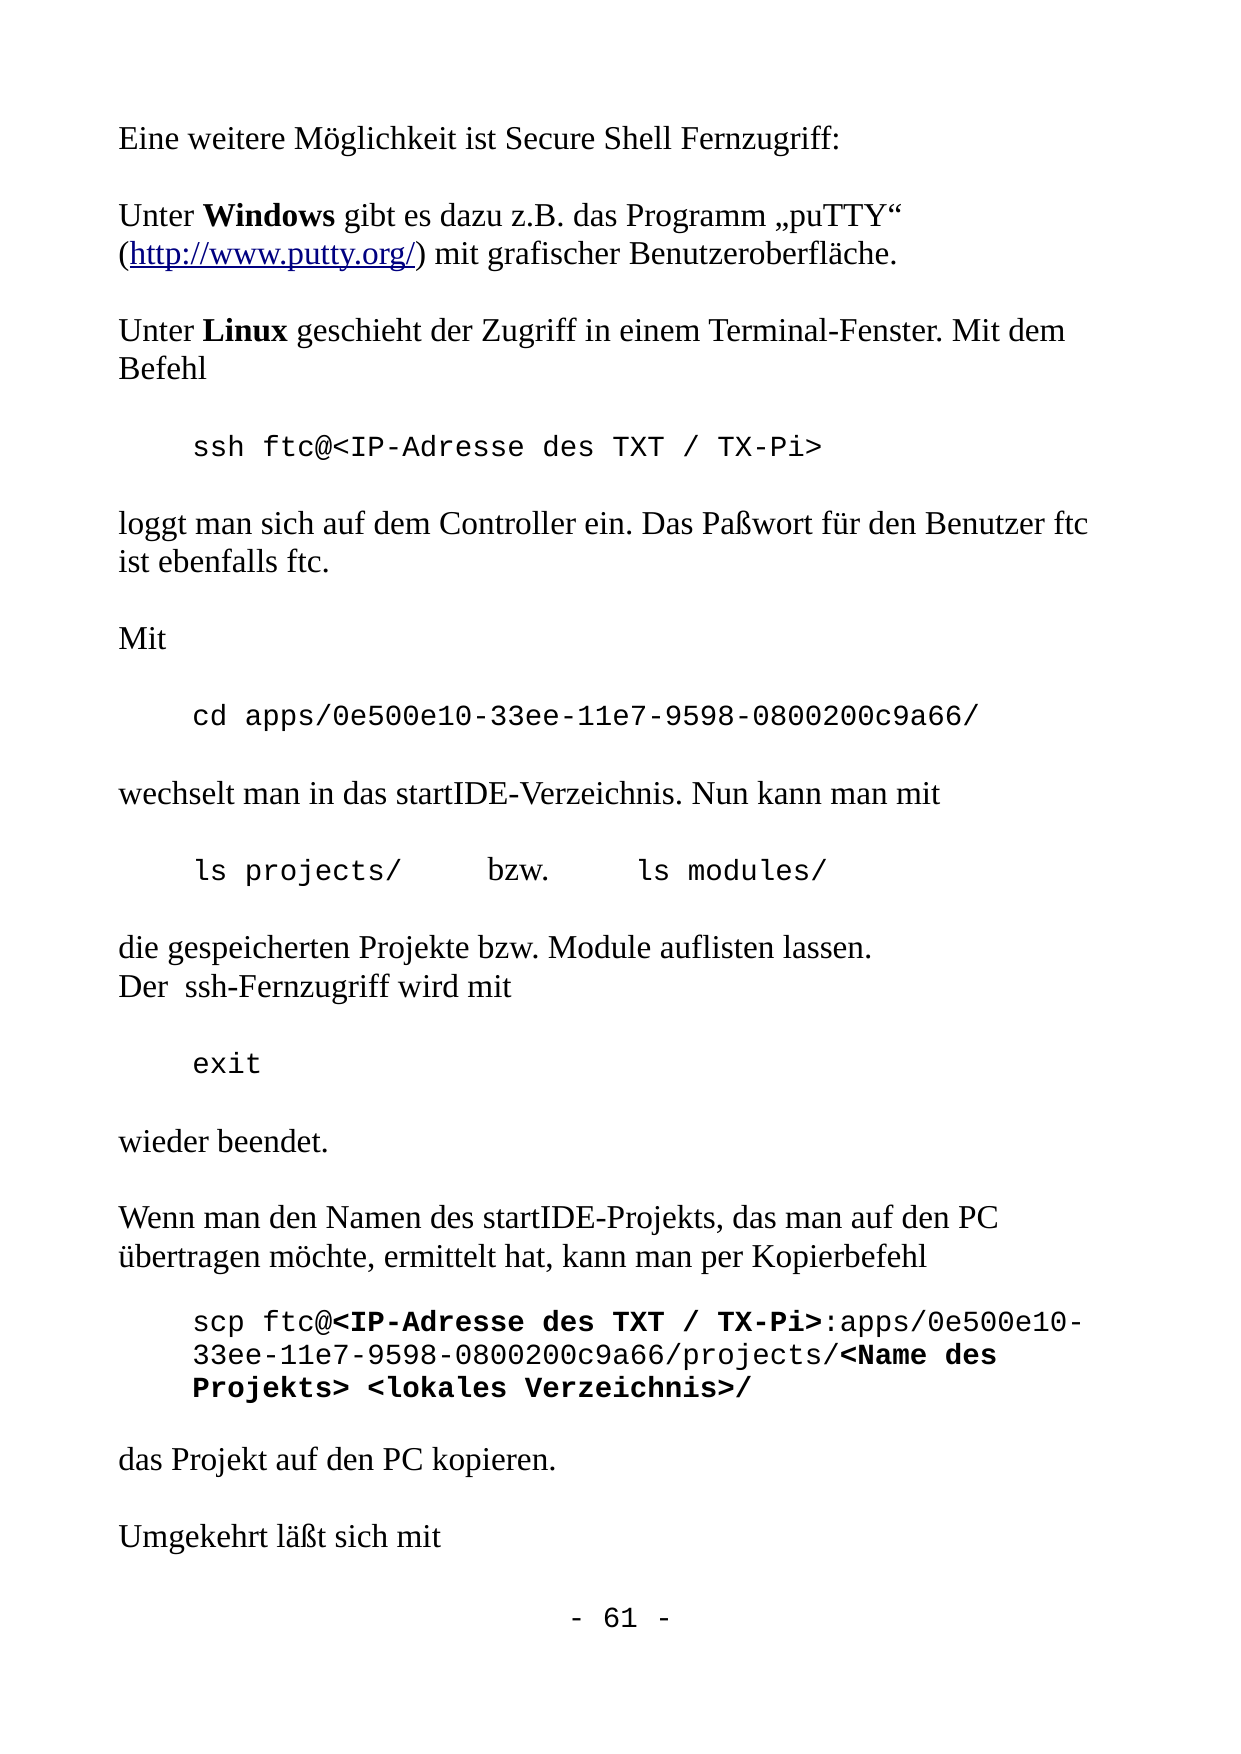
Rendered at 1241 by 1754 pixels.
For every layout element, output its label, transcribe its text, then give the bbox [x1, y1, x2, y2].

text loggt man sich auf dem Controller ein. Das Paßwort für den Benutzer ftc ist ebenfalls ftc. [118, 503, 1122, 580]
text ls projects/ bzw. ls modules/ [118, 849, 1122, 889]
text das Projekt auf den PC kopieren. [118, 1439, 1122, 1478]
text Eine weitere Möglichkeit ist Secure Shell Fernzugriff: [118, 118, 1122, 156]
text ssh ftc@<IP-Adresse des TXT / TX-Pi> [118, 425, 1122, 465]
text exit [118, 1043, 1122, 1083]
text Mit [118, 618, 1122, 656]
text scp ftc@<IP-Adresse des TXT / TX-Pi>:apps/0e500e10- 33ee-11e7-9598-0800200c9a66/projects/<Name des Projekts> <lokales Verzeichnis>/ [118, 1307, 1122, 1406]
text Unter Linux geschieht der Zugriff in einem Terminal-Fenster. Mit dem Befehl [118, 310, 1122, 386]
text Wenn man den Namen des startIDE-Projekts, das man auf den PC übertragen möchte, ermittelt hat, kann man per Kopierbefehl [118, 1198, 1122, 1274]
text Der ssh-Fernzugriff wird mit [118, 966, 1122, 1004]
text wieder beendet. [118, 1121, 1122, 1159]
text cd apps/0e500e10-33ee-11e7-9598-0800200c9a66/ [118, 695, 1122, 734]
text Unter Windows gibt es dazu z.B. das Programm „puTTY“ (http://www.putty.org/) mit grafischer Benutzeroberfläche. [118, 195, 1122, 271]
text die gespeicherten Projekte bzw. Module auflisten lassen. [118, 928, 1122, 966]
text Umgekehrt läßt sich mit [118, 1516, 1122, 1583]
text wechselt man in das startIDE-Verzeichnis. Nun kann man mit [118, 773, 1122, 811]
